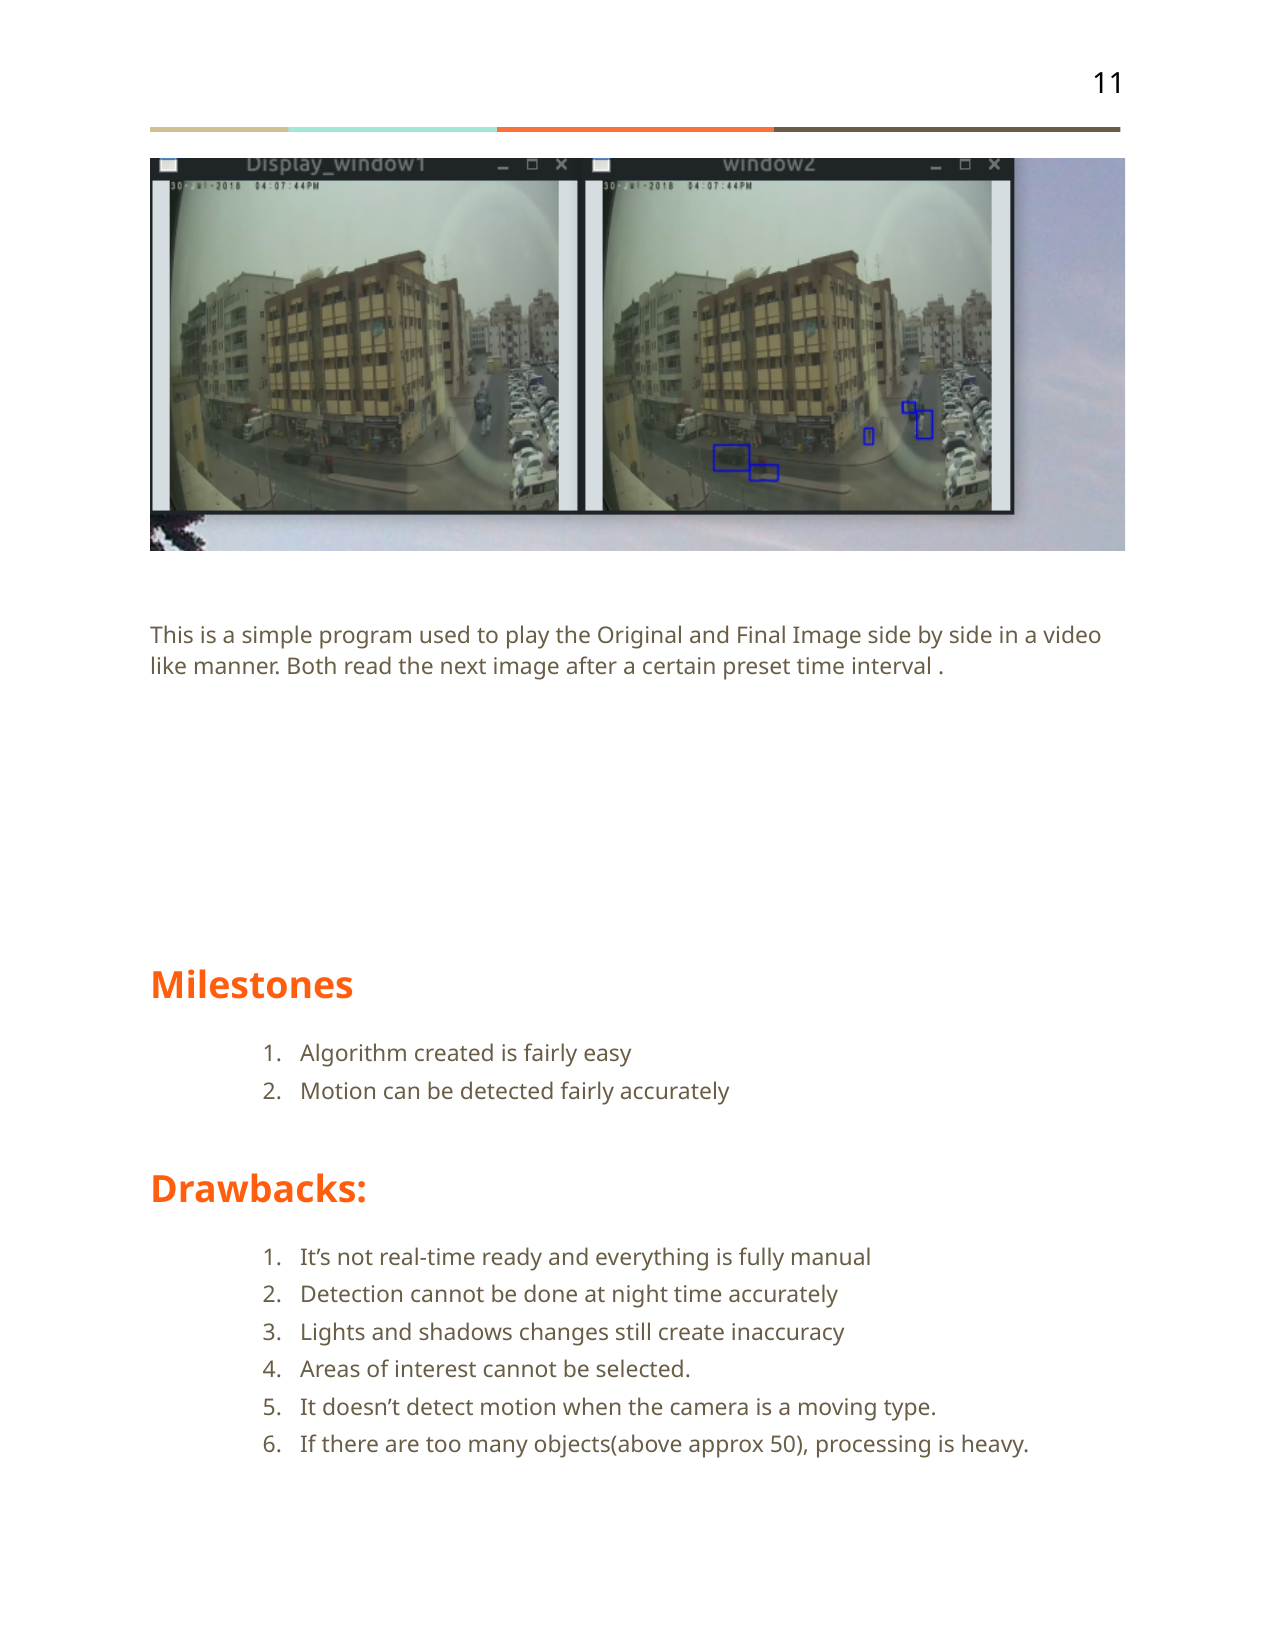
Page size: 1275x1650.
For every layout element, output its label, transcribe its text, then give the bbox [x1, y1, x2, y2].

list It’s not real-time ready and everything is fully manual [262, 1241, 1125, 1272]
picture [150, 127, 1121, 132]
subtitle Milestones [150, 958, 1125, 1009]
subtitle Drawbacks: [150, 1162, 1125, 1213]
text This is a simple program used to play the Original and Final Image side by side in a video like manner. Both read the next image after a certain preset time interval . [150, 619, 1125, 681]
list Areas of interest cannot be selected. [262, 1353, 1125, 1385]
list Lights and shadows changes still create inaccuracy [262, 1316, 1125, 1347]
list Detection cannot be done at night time accurately [262, 1278, 1125, 1310]
list Motion can be detected fairly accurately [262, 1074, 1125, 1106]
list If there are too many objects(above approx 50), processing is heavy. [262, 1428, 1125, 1460]
picture [150, 158, 1125, 551]
list It doesn’t detect motion when the camera is a moving type. [262, 1391, 1125, 1422]
list Algorithm created is fairly easy [262, 1037, 1125, 1068]
